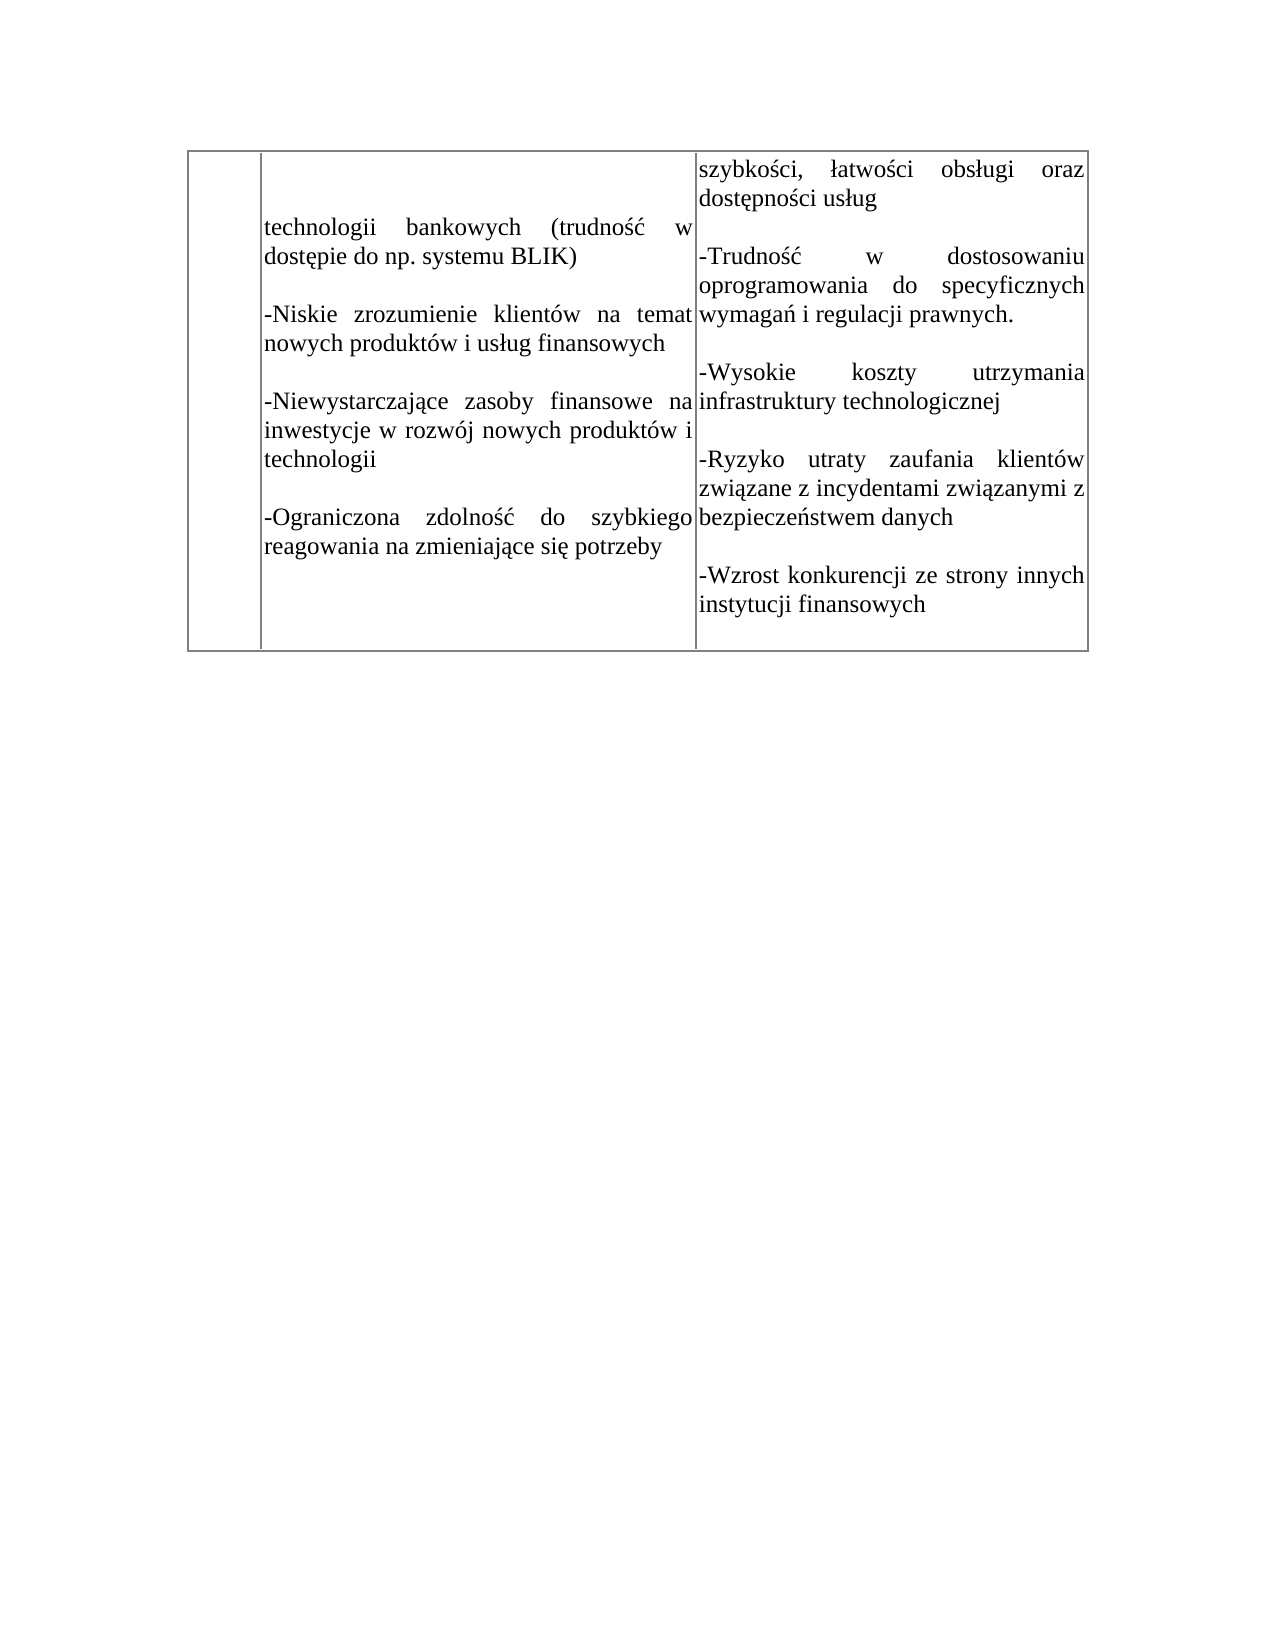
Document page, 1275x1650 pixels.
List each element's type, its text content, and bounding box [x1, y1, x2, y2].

table_cell szybkości, łatwości obsługi oraz dostępności usług -Trudność w dostosowaniu oprogramowania do specyficznych wymagań i regulacji prawnych. -Wysokie koszty utrzymania infrastruktury technologicznej -Ryzyko utraty zaufania klientów związane z incydentami związanymi z bezpieczeństwem danych -Wzrost konkurencji ze strony innych instytucji finansowych [696, 152, 1087, 650]
table_cell technologii bankowych (trudność w dostępie do np. systemu BLIK) -Niskie zrozumienie klientów na temat nowych produktów i usług finansowych -Niewystarczające zasoby finansowe na inwestycje w rozwój nowych produktów i technologii -Ograniczona zdolność do szybkiego reagowania na zmieniające się potrzeby [261, 152, 696, 650]
table_cell [189, 152, 261, 650]
